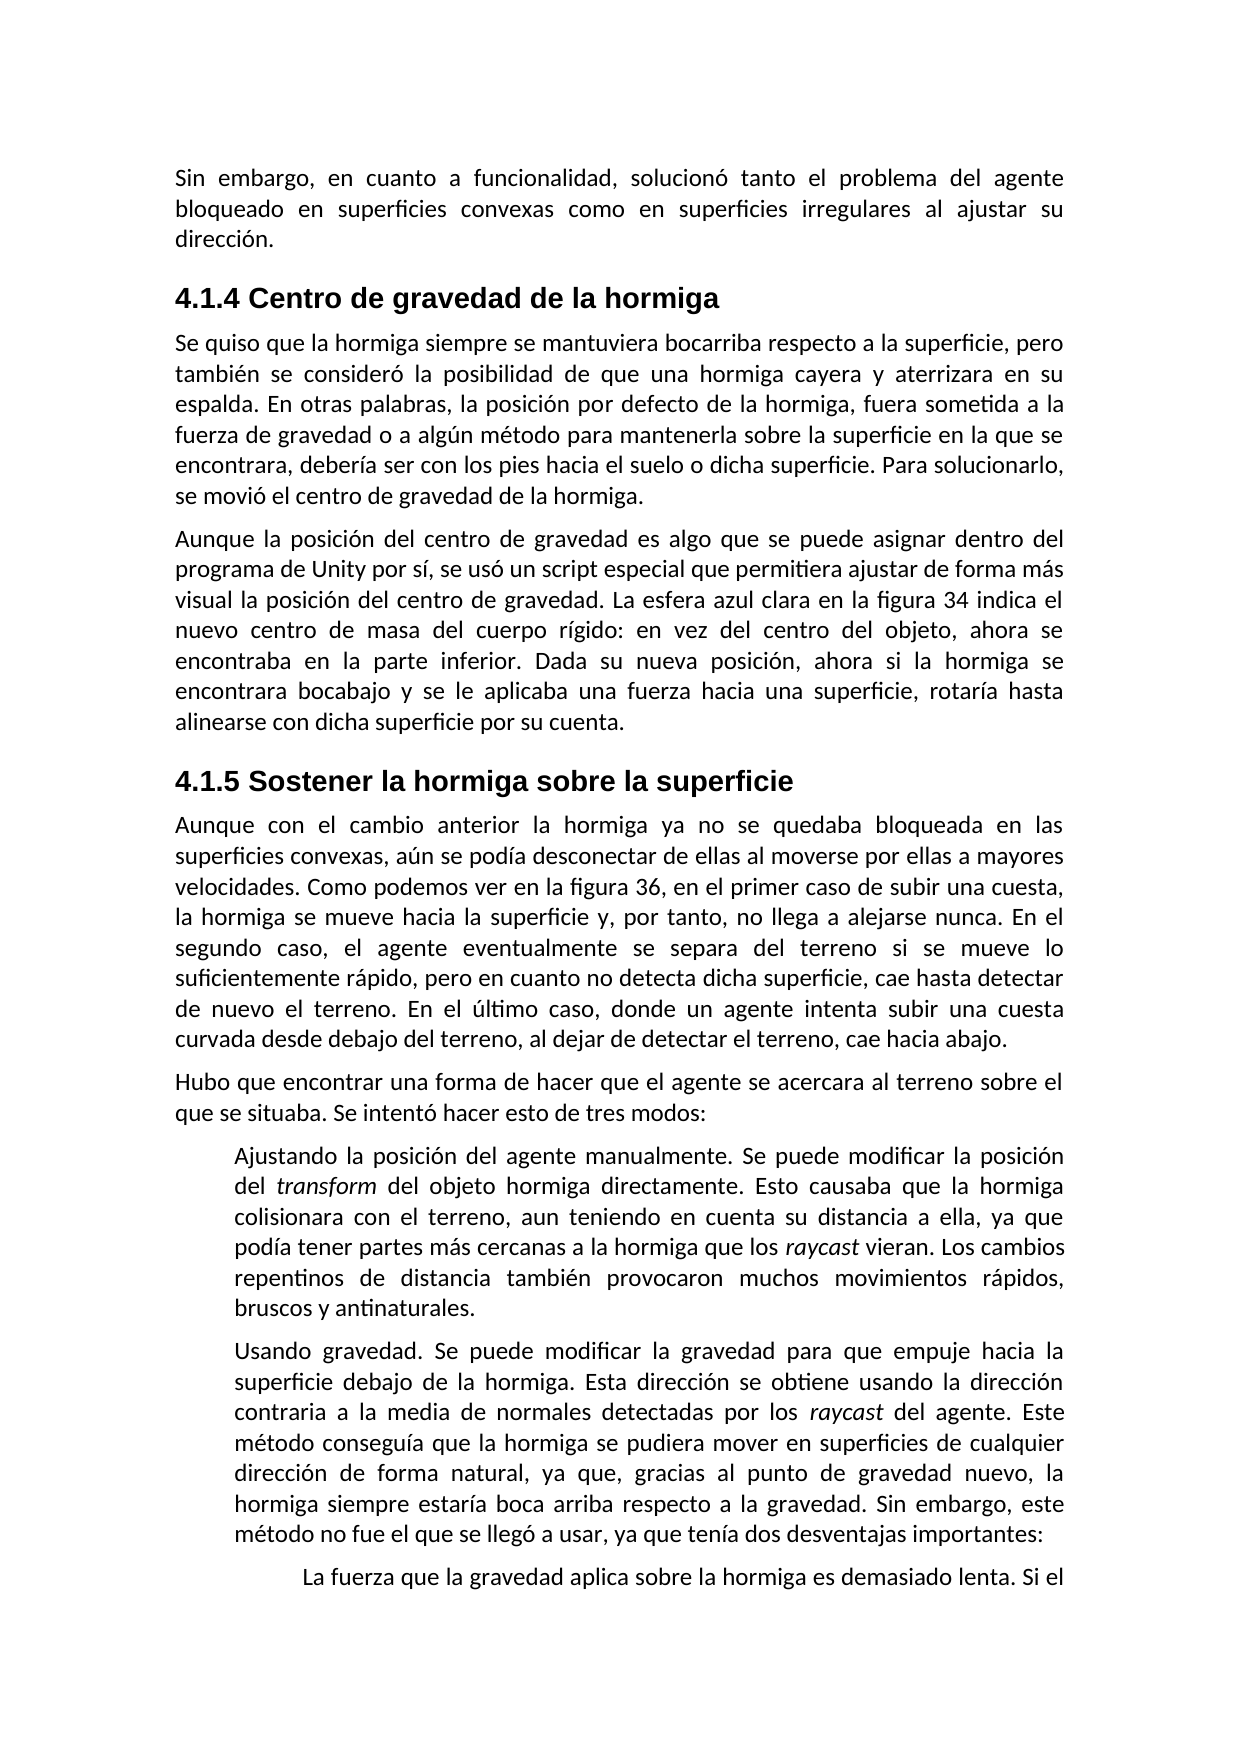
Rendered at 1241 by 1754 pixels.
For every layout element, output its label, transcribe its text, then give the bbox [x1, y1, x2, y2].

list Usando gravedad. Se puede modificar la gravedad para que empuje hacia la superficie debajo de la hormiga. Esta dirección se obtiene usando la dirección contraria a la media de normales detectadas por los raycast del agente. Este método conseguía que la hormiga se pudiera mover en superficies de cualquier dirección de forma natural, ya que, gracias al punto de gravedad nuevo, la hormiga siempre estaría boca arriba respecto a la gravedad. Sin embargo, este método no fue el que se llegó a usar, ya que tenía dos desventajas importantes: [204, 1335, 1065, 1549]
text Aunque la posición del centro de gravedad es algo que se puede asignar dentro del programa de Unity por sí, se usó un script especial que permitiera ajustar de forma más visual la posición del centro de gravedad. La esfera azul clara en la figura 34 indica el nuevo centro de masa del cuerpo rígido: en vez del centro del objeto, ahora se encontraba en la parte inferior. Dada su nueva posición, ahora si la hormiga se encontrara bocabajo y se le aplicaba una fuerza hacia una superficie, rotaría hasta alinearse con dicha superficie por su cuenta. [175, 523, 1065, 736]
subtitle Centro de gravedad de la hormiga [175, 281, 1065, 315]
text Sin embargo, en cuanto a funcionalidad, solucionó tanto el problema del agente bloqueado en superficies convexas como en superficies irregulares al ajustar su dirección. [175, 162, 1065, 254]
text Aunque con el cambio anterior la hormiga ya no se quedaba bloqueada en las superficies convexas, aún se podía desconectar de ellas al moverse por ellas a mayores velocidades. Como podemos ver en la figura 36, en el primer caso de subir una cuesta, la hormiga se mueve hacia la superficie y, por tanto, no llega a alejarse nunca. En el segundo caso, el agente eventualmente se separa del terreno si se mueve lo suficientemente rápido, pero en cuanto no detecta dicha superficie, cae hasta detectar de nuevo el terreno. En el último caso, donde un agente intenta subir una cuesta curvada desde debajo del terreno, al dejar de detectar el terreno, cae hacia abajo. [175, 809, 1065, 1054]
text Hubo que encontrar una forma de hacer que el agente se acercara al terreno sobre el que se situaba. Se intentó hacer esto de tres modos: [175, 1066, 1065, 1127]
subtitle Sostener la hormiga sobre la superficie [175, 763, 1065, 797]
list Ajustando la posición del agente manualmente. Se puede modificar la posición del transform del objeto hormiga directamente. Esto causaba que la hormiga colisionara con el terreno, aun teniendo en cuenta su distancia a ella, ya que podía tener partes más cercanas a la hormiga que los raycast vieran. Los cambios repentinos de distancia también provocaron muchos movimientos rápidos, bruscos y antinaturales. [204, 1140, 1065, 1323]
list La fuerza que la gravedad aplica sobre la hormiga es demasiado lenta. Si el [253, 1562, 1065, 1592]
text Se quiso que la hormiga siempre se mantuviera bocarriba respecto a la superficie, pero también se consideró la posibilidad de que una hormiga cayera y aterrizara en su espalda. En otras palabras, la posición por defecto de la hormiga, fuera sometida a la fuerza de gravedad o a algún método para mantenerla sobre la superficie en la que se encontrara, debería ser con los pies hacia el suelo o dicha superficie. Para solucionarlo, se movió el centro de gravedad de la hormiga. [175, 327, 1065, 510]
